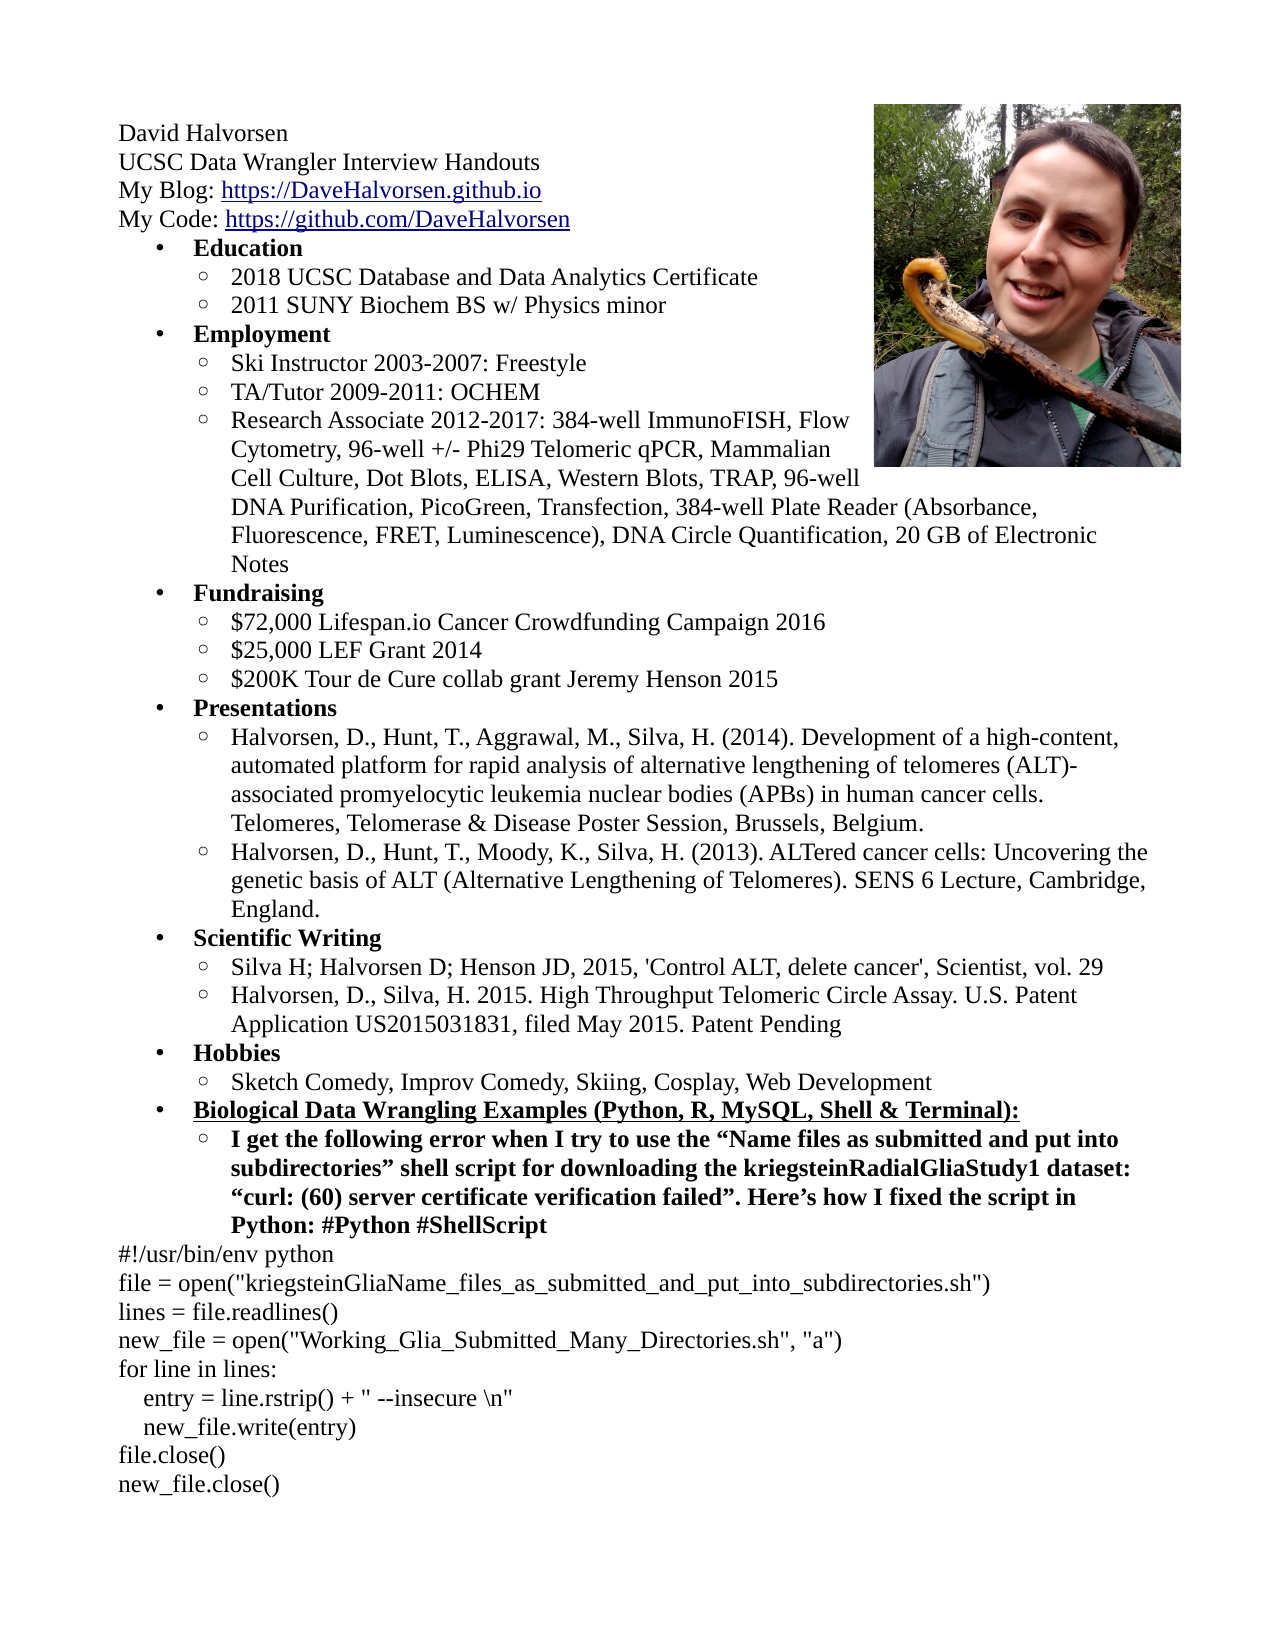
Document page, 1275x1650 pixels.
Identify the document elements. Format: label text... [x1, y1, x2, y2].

list $200K Tour de Cure collab grant Jeremy Henson 2015 [193, 664, 1157, 693]
text file = open("kriegsteinGliaName_files_as_submitted_and_put_into_subdirectories.sh") [118, 1268, 1157, 1297]
text My Blog: https://DaveHalvorsen.github.io [118, 176, 873, 204]
list Employment [156, 319, 873, 348]
list Scientific Writing [156, 923, 1157, 952]
text new_file.close() [118, 1469, 1157, 1498]
text David Halvorsen [118, 118, 873, 147]
text for line in lines: [118, 1354, 1157, 1383]
list Hobbies [156, 1038, 1157, 1067]
text entry = line.rstrip() + " --insecure \n" [118, 1383, 1157, 1412]
list Biological Data Wrangling Examples (Python, R, MySQL, Shell & Terminal): [156, 1096, 1157, 1124]
text lines = file.readlines() [118, 1297, 1157, 1326]
list I get the following error when I try to use the “Name files as submitted and put into subdirectories” shell script for downloading the kriegsteinRadialGliaStudy1 dataset: “curl: (60) server certificate verification failed”. Here’s how I fixed the script in Python: #Python #ShellScript [193, 1124, 1157, 1239]
text UCSC Data Wrangler Interview Handouts [118, 147, 873, 176]
list $25,000 LEF Grant 2014 [193, 636, 1157, 664]
text #!/usr/bin/env python [118, 1239, 1157, 1268]
list Fundraising [156, 578, 1157, 607]
list $72,000 Lifespan.io Cancer Crowdfunding Campaign 2016 [193, 607, 1157, 636]
list 2011 SUNY Biochem BS w/ Physics minor [193, 291, 873, 319]
list Halvorsen, D., Silva, H. 2015. High Throughput Telomeric Circle Assay. U.S. Patent Application US2015031831, filed May 2015. Patent Pending [193, 981, 1157, 1038]
list 2018 UCSC Database and Data Analytics Certificate [193, 262, 873, 291]
text file.close() [118, 1441, 1157, 1469]
list Presentations [156, 693, 1157, 722]
list Ski Instructor 2003-2007: Freestyle [193, 348, 873, 377]
list Halvorsen, D., Hunt, T., Aggrawal, M., Silva, H. (2014). Development of a high-content, automated platform for rapid analysis of alternative lengthening of telomeres (ALT)-associated promyelocytic leukemia nuclear bodies (APBs) in human cancer cells. Telomeres, Telomerase & Disease Poster Session, Brussels, Belgium. [193, 722, 1157, 837]
list Silva H; Halvorsen D; Henson JD, 2015, 'Control ALT, delete cancer', Scientist, vol. 29 [193, 952, 1166, 981]
text new_file.write(entry) [118, 1412, 1157, 1441]
list Halvorsen, D., Hunt, T., Moody, K., Silva, H. (2013). ALTered cancer cells: Uncovering the genetic basis of ALT (Alternative Lengthening of Telomeres). SENS 6 Lecture, Cambridge, England. [193, 837, 1157, 923]
text My Code: https://github.com/DaveHalvorsen [118, 204, 873, 233]
list Education [156, 233, 873, 262]
list Research Associate 2012-2017: 384-well ImmunoFISH, Flow Cytometry, 96-well +/- Phi29 Telomeric qPCR, Mammalian Cell Culture, Dot Blots, ELISA, Western Blots, TRAP, 96-well DNA Purification, PicoGreen, Transfection, 384-well Plate Reader (Absorbance, Fluorescence, FRET, Luminescence), DNA Circle Quantification, 20 GB of Electronic Notes [193, 406, 1157, 578]
text new_file = open("Working_Glia_Submitted_Many_Directories.sh", "a") [118, 1326, 1157, 1354]
list Sketch Comedy, Improv Comedy, Skiing, Cosplay, Web Development [193, 1067, 1157, 1096]
picture [873, 104, 1182, 467]
list TA/Tutor 2009-2011: OCHEM [193, 377, 873, 406]
